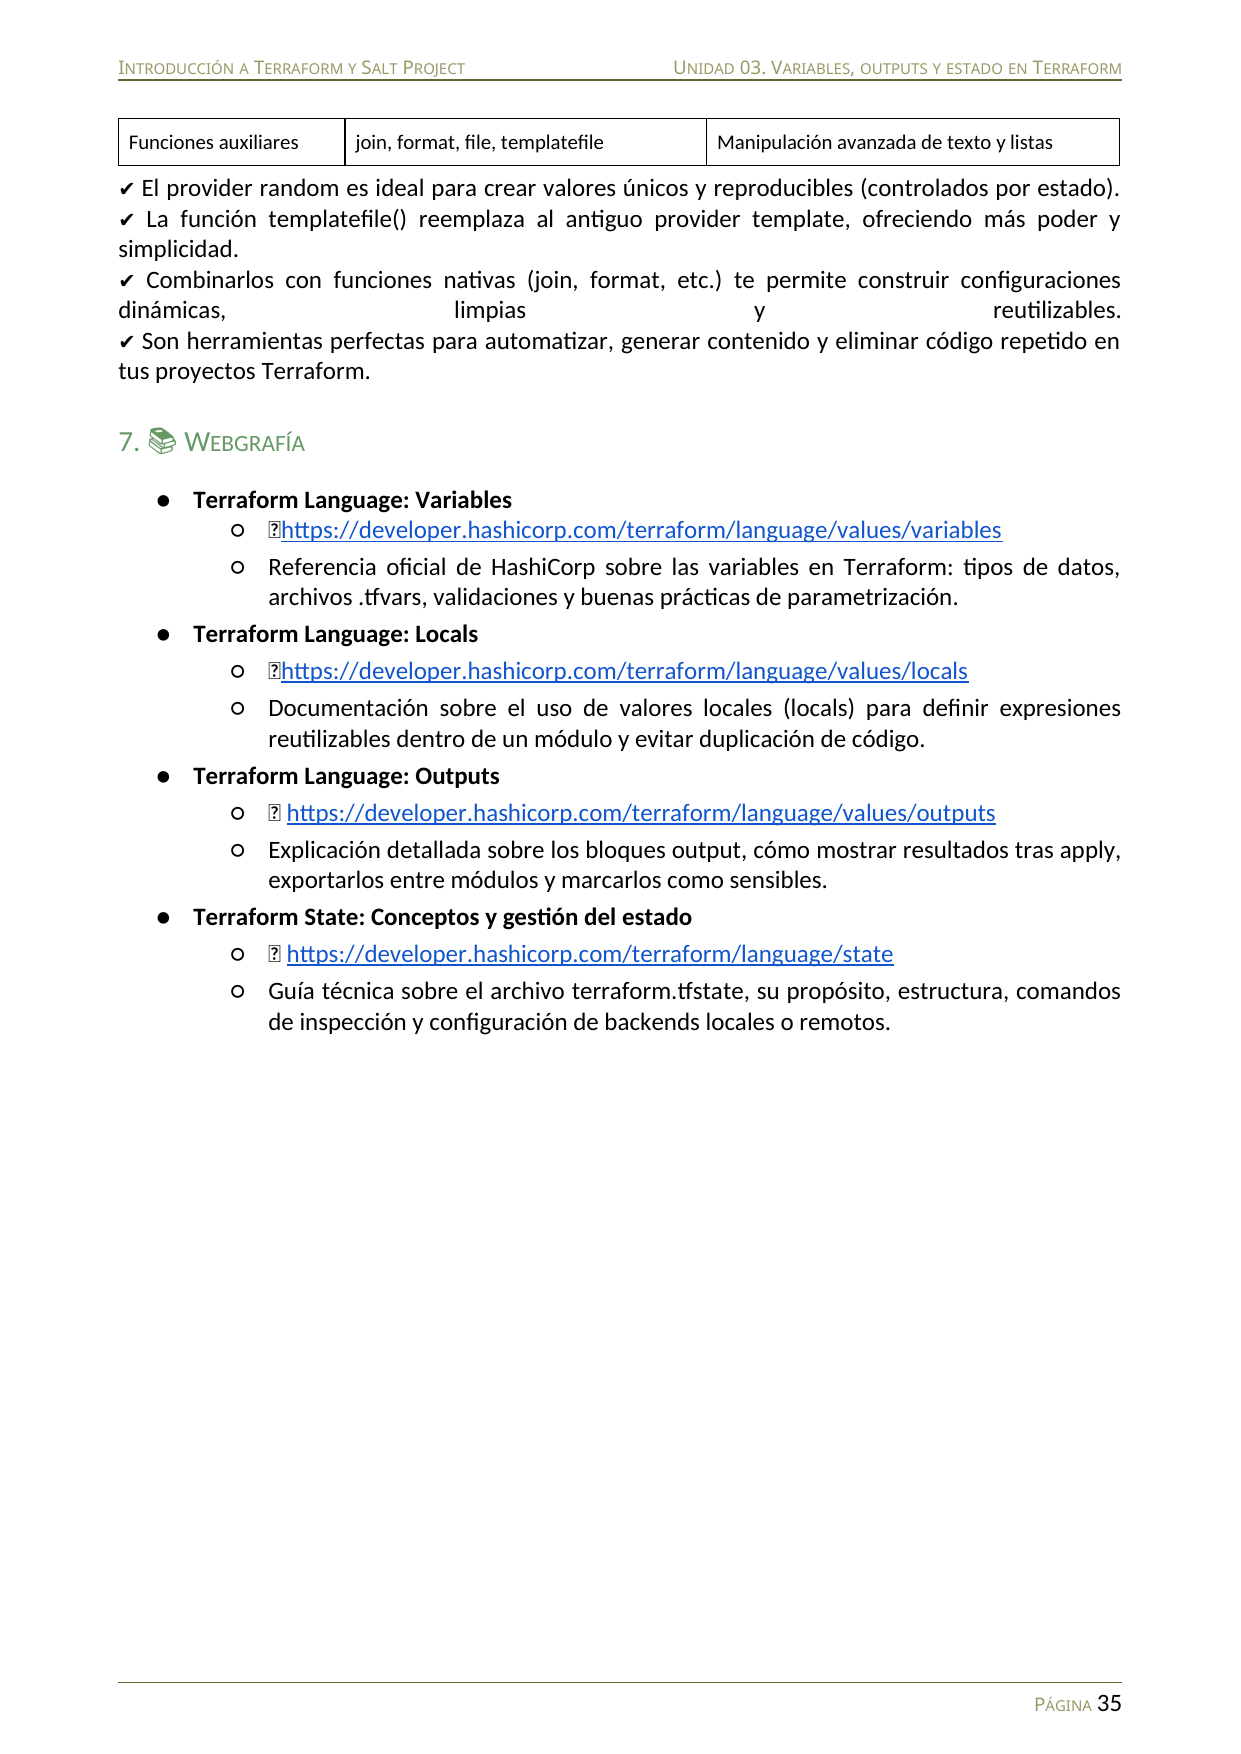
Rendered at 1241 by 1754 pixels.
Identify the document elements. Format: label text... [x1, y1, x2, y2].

list 🔗 https://developer.hashicorp.com/terraform/language/state [231, 938, 1122, 969]
list Terraform Language: Locals [156, 618, 1122, 649]
list Terraform State: Conceptos y gestión del estado [156, 901, 1122, 932]
list Documentación sobre el uso de valores locales (locals) para definir expresiones reutilizables dentro de un módulo y evitar duplicación de código. [231, 692, 1122, 753]
list 🔗https://developer.hashicorp.com/terraform/language/values/locals [231, 656, 1122, 686]
text ✔️ El provider random es ideal para crear valores únicos y reproducibles (controlados por estado). ✔️ La función templatefile() reemplaza al antiguo provider template, ofreciendo más poder y simplicidad. ✔️ Combinarlos con funciones nativas (join, format, etc.) te permite construir configuraciones dinámicas, limpias y reutilizables. ✔️ Son herramientas perfectas para automatizar, generar contenido y eliminar código repetido en tus proyectos Terraform. [118, 172, 1122, 386]
table_cell join, format, file, templatefile [346, 119, 706, 165]
list Referencia oficial de HashiCorp sobre las variables en Terraform: tipos de datos, archivos .tfvars, validaciones y buenas prácticas de parametrización. [231, 551, 1122, 612]
list Terraform Language: Outputs [156, 760, 1122, 791]
table_cell Manipulación avanzada de texto y listas [707, 119, 1119, 165]
list Explicación detallada sobre los bloques output, cómo mostrar resultados tras apply, exportarlos entre módulos y marcarlos como sensibles. [231, 834, 1122, 895]
list 🔗 https://developer.hashicorp.com/terraform/language/values/outputs [231, 797, 1122, 827]
list Guía técnica sobre el archivo terraform.tfstate, su propósito, estructura, comandos de inspección y configuración de backends locales o remotos. [231, 975, 1122, 1036]
subtitle 7. 📚 Webgrafía [118, 423, 1122, 459]
list 🔗https://developer.hashicorp.com/terraform/language/values/variables [231, 514, 1122, 545]
list Terraform Language: Variables [156, 484, 1122, 514]
table_cell Funciones auxiliares [119, 119, 344, 165]
